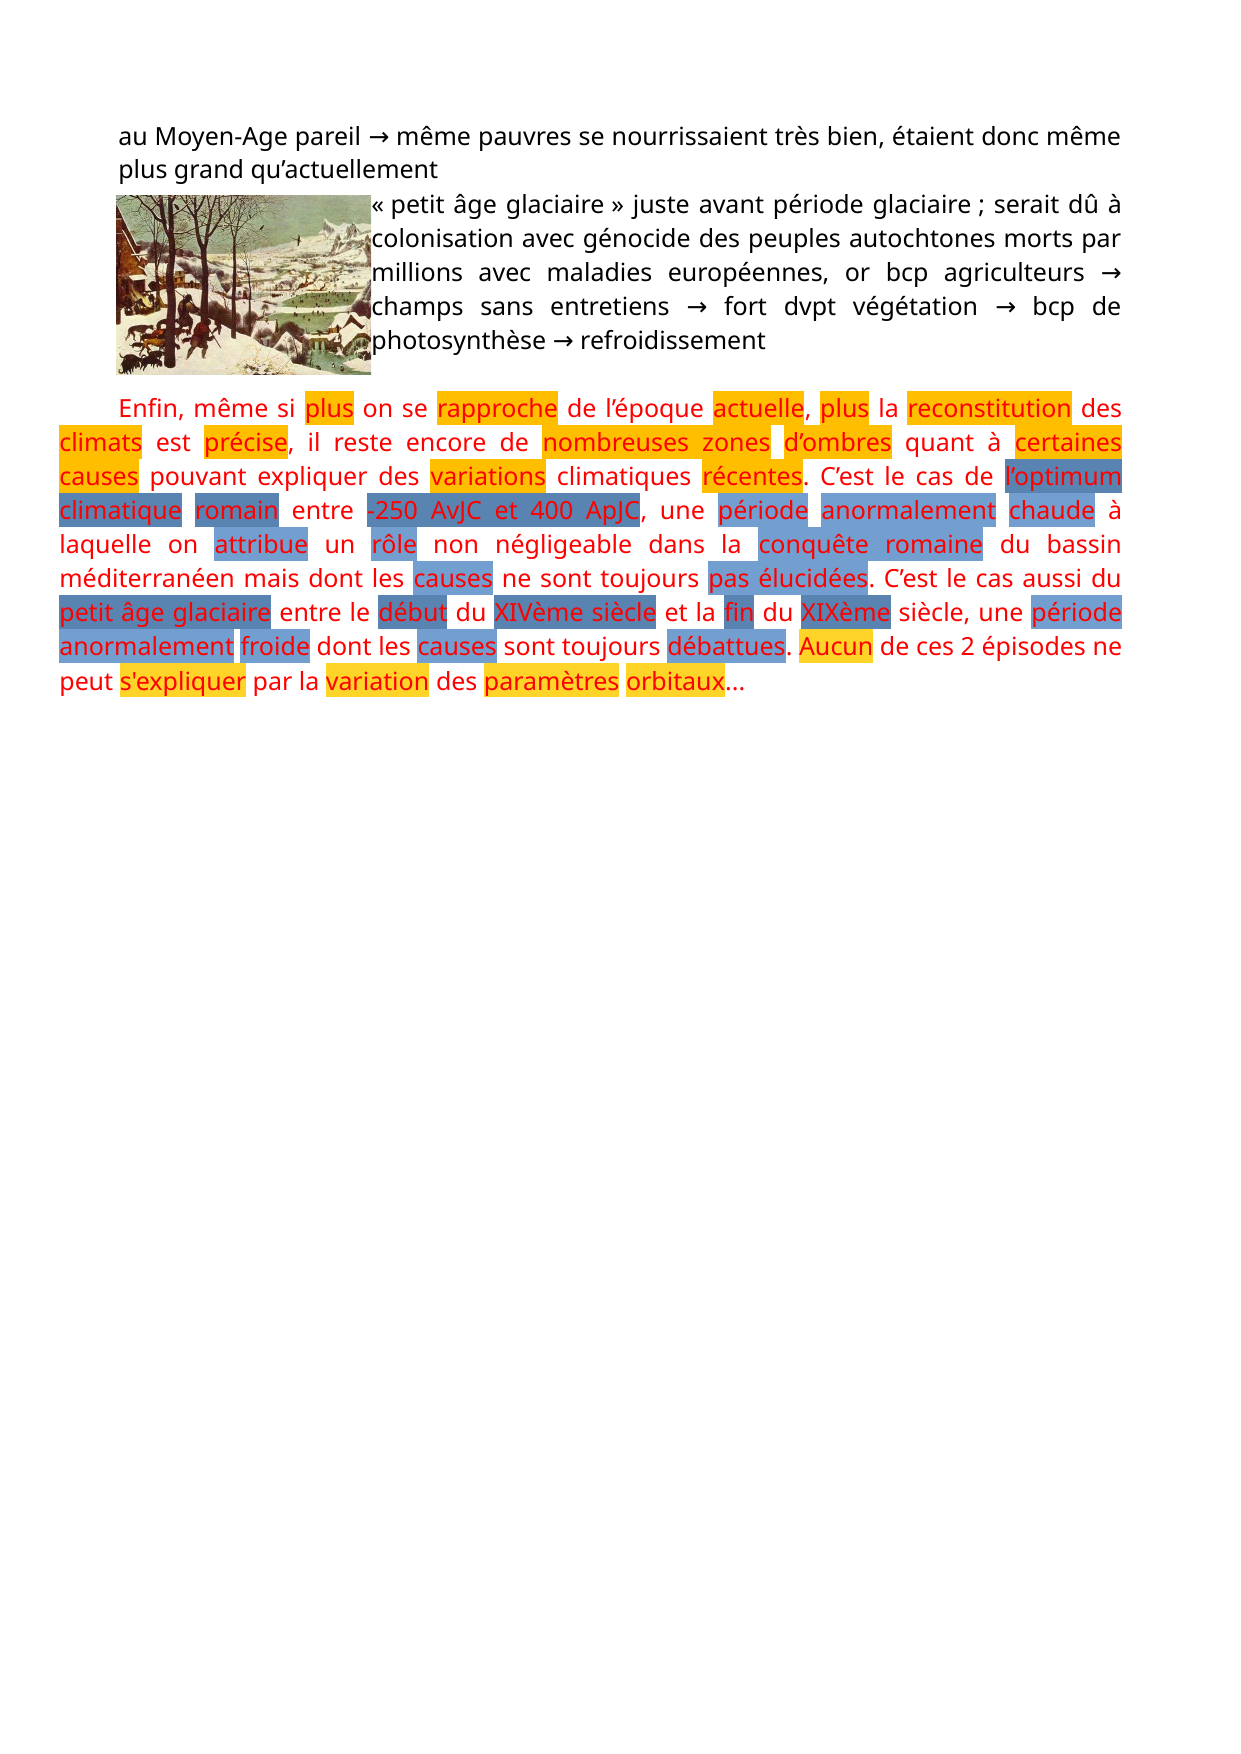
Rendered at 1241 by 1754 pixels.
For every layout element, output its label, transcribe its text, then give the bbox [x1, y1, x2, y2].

text « petit âge glaciaire » juste avant période glaciaire ; serait dû à colonisation avec génocide des peuples autochtones morts par millions avec maladies européennes, or bcp agriculteurs → champs sans entretiens → fort dvpt végétation → bcp de photosynthèse → refroidissement [118, 186, 1122, 357]
picture [116, 195, 372, 375]
text au Moyen-Age pareil → même pauvres se nourrissaient très bien, étaient donc même plus grand qu’actuellement [118, 118, 1122, 186]
list Enfin, même si plus on se rapproche de l’époque actuelle, plus la reconstitution des climats est précise, il reste encore de nombreuses zones d’ombres quant à certaines causes pouvant expliquer des variations climatiques récentes. C’est le cas de l’optimum climatique romain entre -250 AvJC et 400 ApJC, une période anormalement chaude à laquelle on attribue un rôle non négligeable dans la conquête romaine du bassin méditerranéen mais dont les causes ne sont toujours pas élucidées. C’est le cas aussi du petit âge glaciaire entre le début du XIVème siècle et la fin du XIXème siècle, une période anormalement froide dont les causes sont toujours débattues. Aucun de ces 2 épisodes ne peut s'expliquer par la variation des paramètres orbitaux... [59, 391, 1122, 697]
